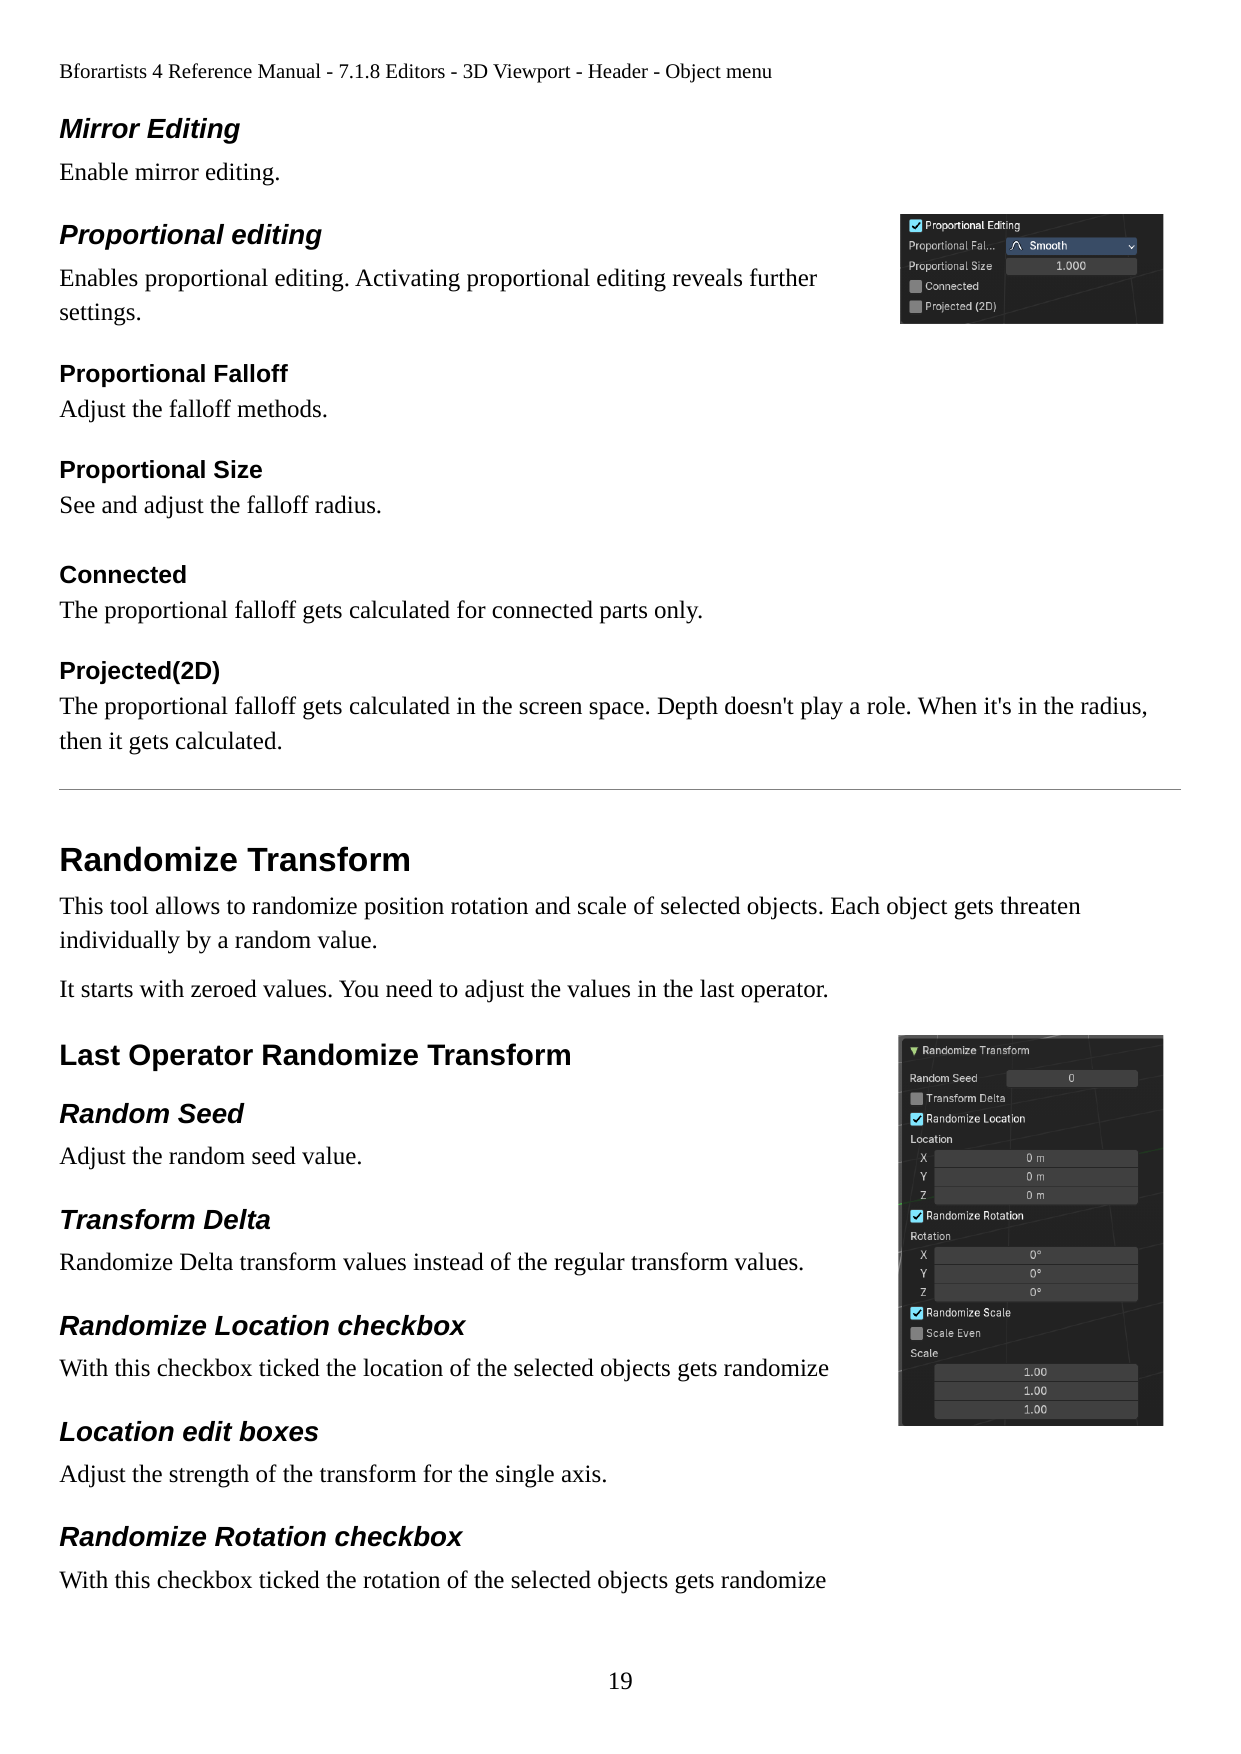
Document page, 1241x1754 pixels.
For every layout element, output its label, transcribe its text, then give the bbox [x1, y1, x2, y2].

subtitle [1164, 1203, 1181, 1235]
subtitle Location edit boxes [59, 1415, 1181, 1447]
subtitle Last Operator Randomize Transform [59, 1038, 898, 1072]
picture [900, 214, 1164, 324]
subtitle Proportional editing [59, 218, 900, 250]
subtitle Random Seed [59, 1097, 898, 1129]
subtitle Randomize Location checkbox [59, 1309, 898, 1341]
subtitle Randomize Rotation checkbox [59, 1521, 1181, 1553]
text It starts with zeroed values. You need to adjust the values in the last operator. [59, 974, 1181, 1003]
text The proportional falloff gets calculated for connected parts only. [59, 595, 1181, 624]
subtitle [1164, 1097, 1181, 1129]
text Enables proportional editing. Activating proportional editing reveals further settings. [59, 263, 1181, 326]
text See and adjust the falloff radius. [59, 490, 1181, 519]
text With this checkbox ticked the location of the selected objects gets randomize [59, 1353, 898, 1382]
text Adjust the strength of the transform for the single axis. [59, 1459, 1181, 1488]
subtitle Mirror Editing [59, 113, 1181, 144]
subtitle [1164, 1309, 1181, 1341]
text With this checkbox ticked the rotation of the selected objects gets randomize [59, 1565, 1181, 1594]
subtitle Connected [59, 560, 1181, 589]
subtitle Proportional Falloff [59, 359, 1181, 387]
subtitle Proportional Size [59, 455, 1181, 484]
text Randomize Delta transform values instead of the regular transform values. [59, 1247, 898, 1276]
subtitle Transform Delta [59, 1203, 898, 1235]
text The proportional falloff gets calculated in the screen space. Depth doesn't play a role. When it's in the radius, then it gets calculated. [59, 691, 1181, 754]
subtitle [1164, 218, 1181, 250]
subtitle Projected(2D) [59, 656, 1181, 685]
text This tool allows to randomize position rotation and scale of selected objects. Each object gets threaten individually by a random value. [59, 891, 1181, 954]
picture [898, 1035, 1164, 1426]
text Adjust the falloff methods. [59, 394, 1181, 422]
subtitle Randomize Transform [59, 840, 1181, 878]
text Adjust the random seed value. [59, 1141, 898, 1170]
text Enable mirror editing. [59, 157, 1181, 186]
